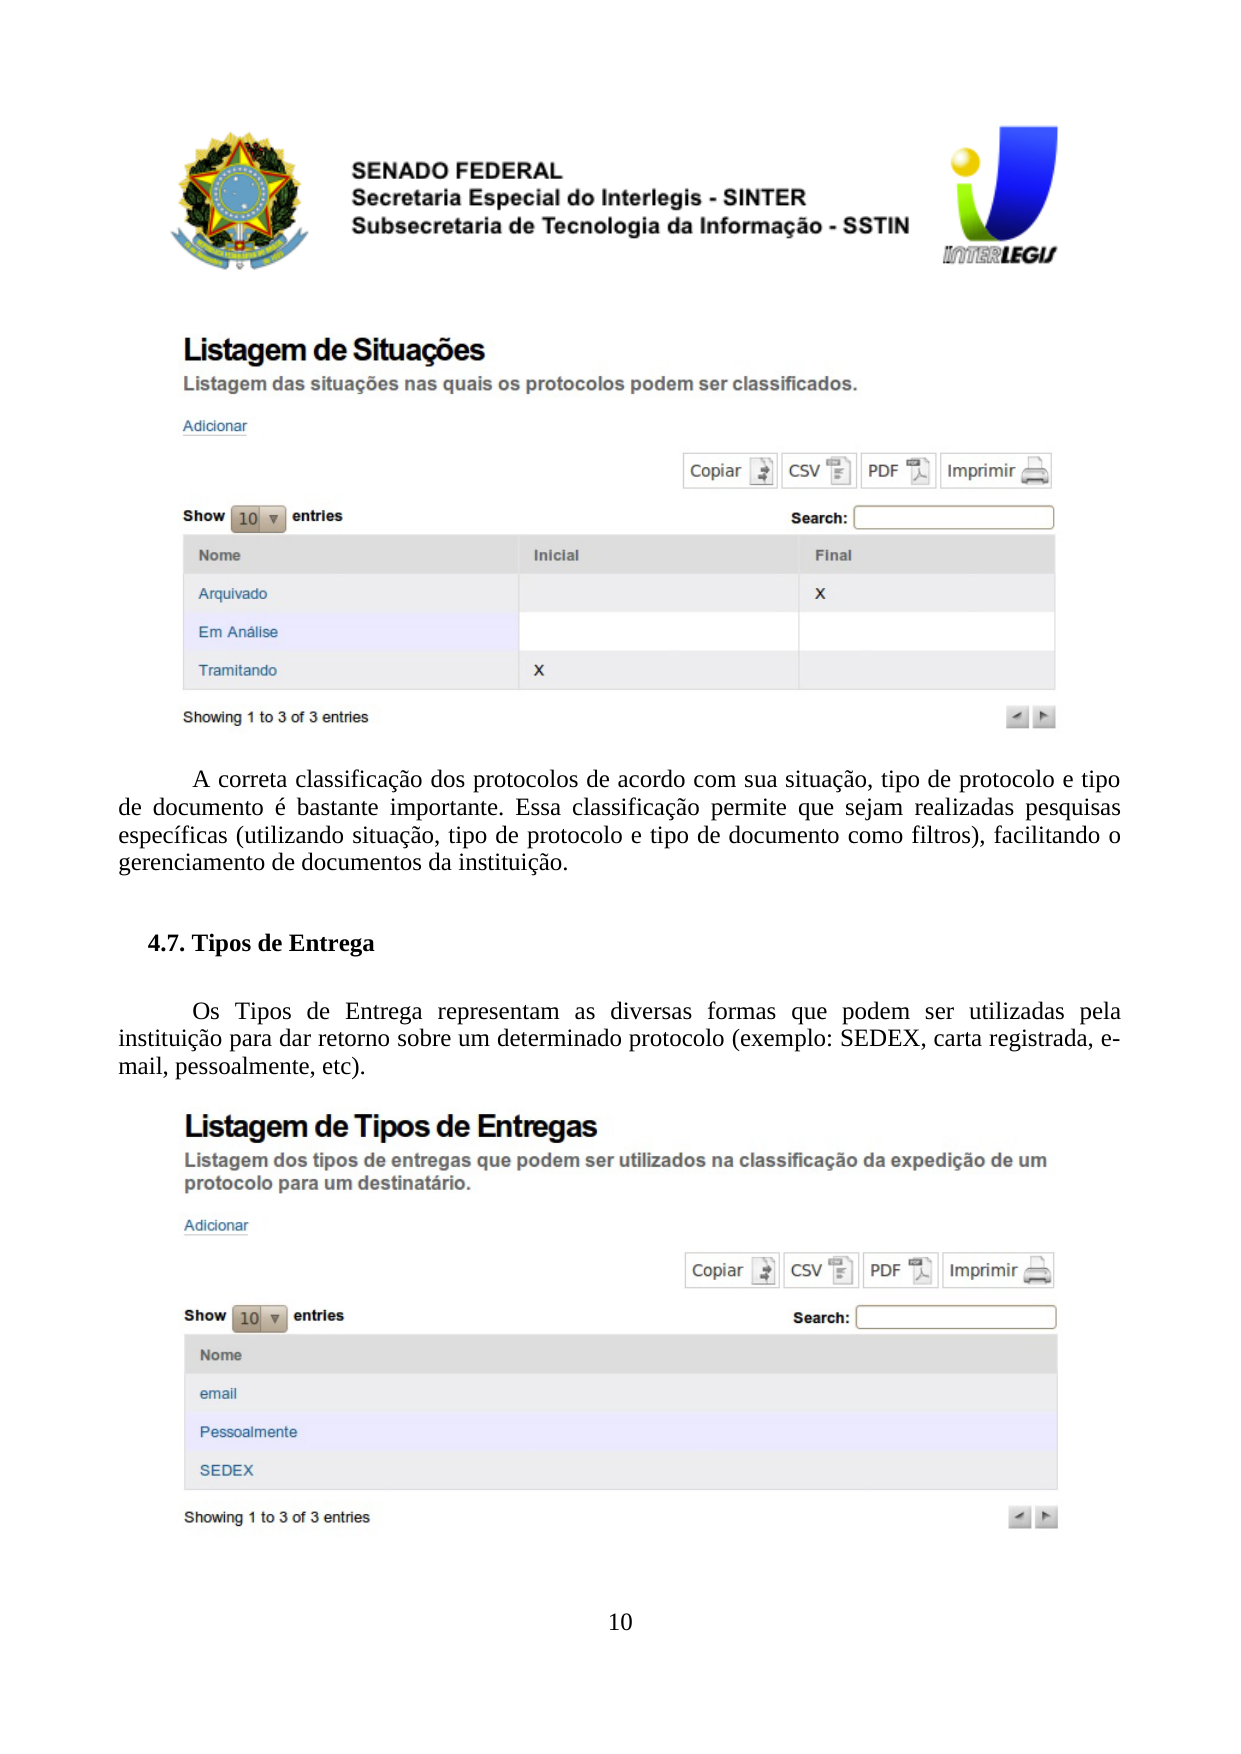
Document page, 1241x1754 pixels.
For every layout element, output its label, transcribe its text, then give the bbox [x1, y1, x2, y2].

picture [163, 118, 1078, 276]
text Os Tipos de Entrega representam as diversas formas que podem ser utilizadas pela instituição para dar retorno sobre um determinado protocolo (exemplo: SEDEX, carta registrada, e-mail, pessoalmente, etc). [118, 997, 1122, 1080]
text [118, 1537, 1122, 1565]
subtitle 4.7. Tipos de Entrega [148, 929, 1122, 957]
text A correta classificação dos protocolos de acordo com sua situação, tipo de protocolo e tipo de documento é bastante importante. Essa classificação permite que sejam realizadas pesquisas específicas (utilizando situação, tipo de protocolo e tipo de documento como filtros), facilitando o gerenciamento de documentos da instituição. [118, 738, 1122, 876]
picture [177, 333, 1063, 738]
picture [177, 1107, 1063, 1537]
